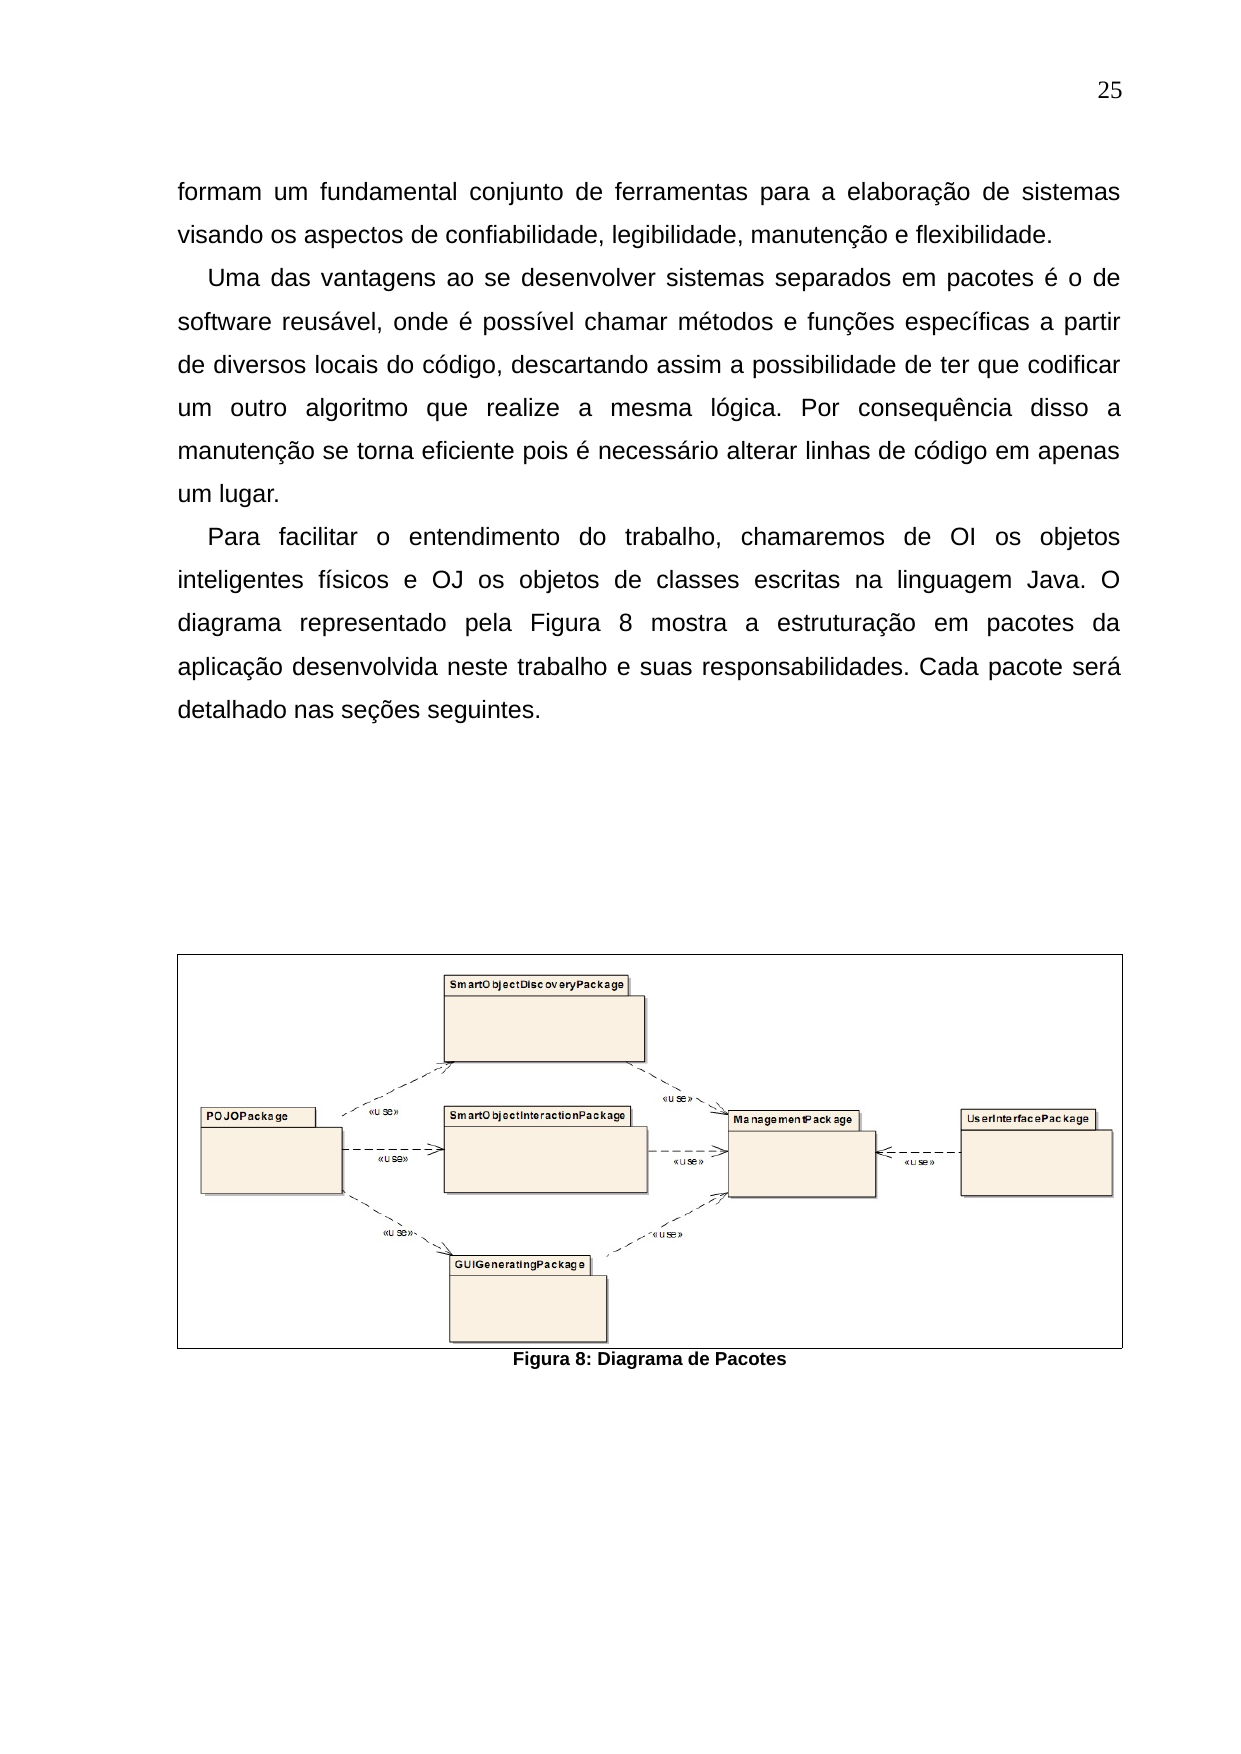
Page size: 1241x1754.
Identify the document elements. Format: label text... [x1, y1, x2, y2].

text Uma das vantagens ao se desenvolver sistemas separados em pacotes é o de software reusável, onde é possível chamar métodos e funções específicas a partir de diversos locais do código, descartando assim a possibilidade de ter que codificar um outro algoritmo que realize a mesma lógica. Por consequência disso a manutenção se torna eficiente pois é necessário alterar linhas de código em apenas um lugar. [177, 263, 1122, 508]
picture [178, 955, 1122, 1348]
text formam um fundamental conjunto de ferramentas para a elaboração de sistemas visando os aspectos de confiabilidade, legibilidade, manutenção e flexibilidade. [177, 177, 1122, 249]
text Figura 8: Diagrama de Pacotes [177, 1349, 1122, 1369]
text Para facilitar o entendimento do trabalho, chamaremos de OI os objetos inteligentes físicos e OJ os objetos de classes escritas na linguagem Java. O diagrama representado pela Figura 8 mostra a estruturação em pacotes da aplicação desenvolvida neste trabalho e suas responsabilidades. Cada pacote será detalhado nas seções seguintes. [177, 522, 1122, 723]
